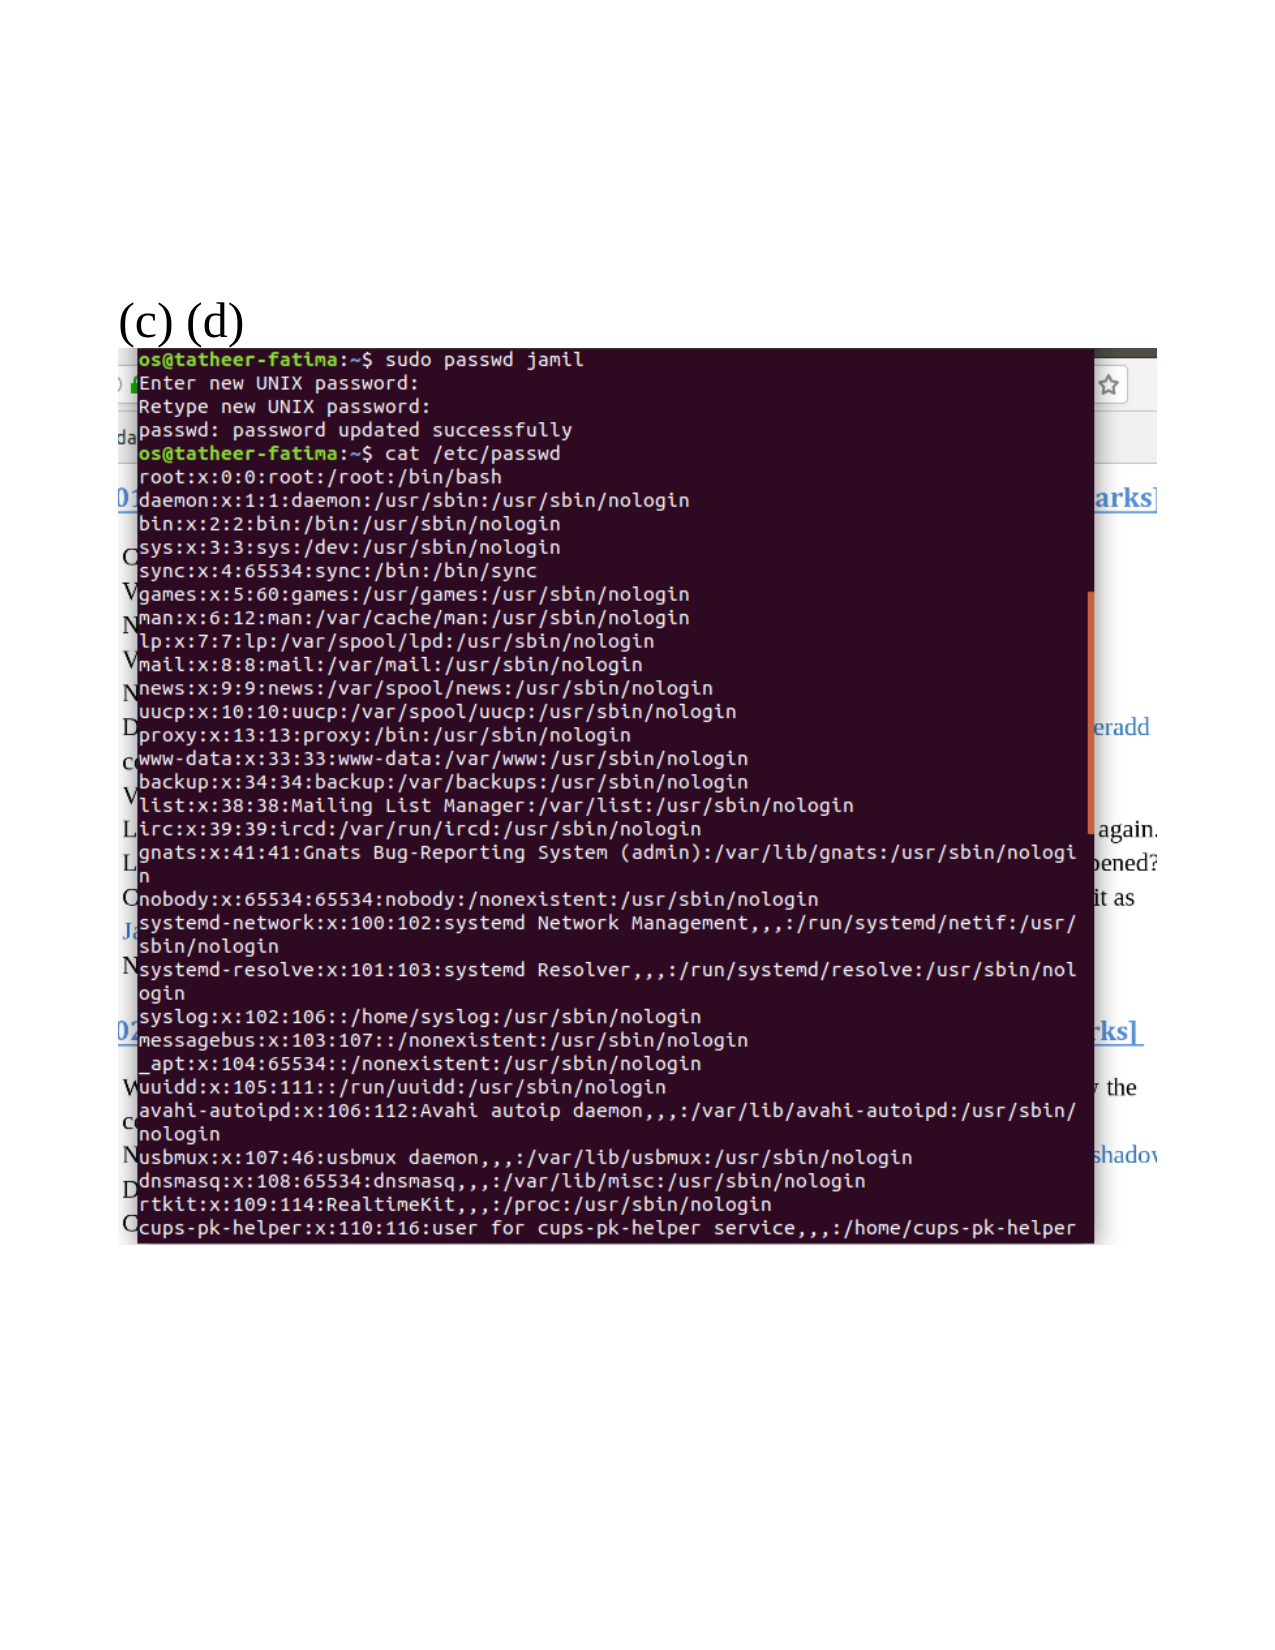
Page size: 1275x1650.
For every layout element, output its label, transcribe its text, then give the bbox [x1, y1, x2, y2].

text (c) (d) [118, 291, 1157, 348]
picture [118, 348, 1157, 1245]
